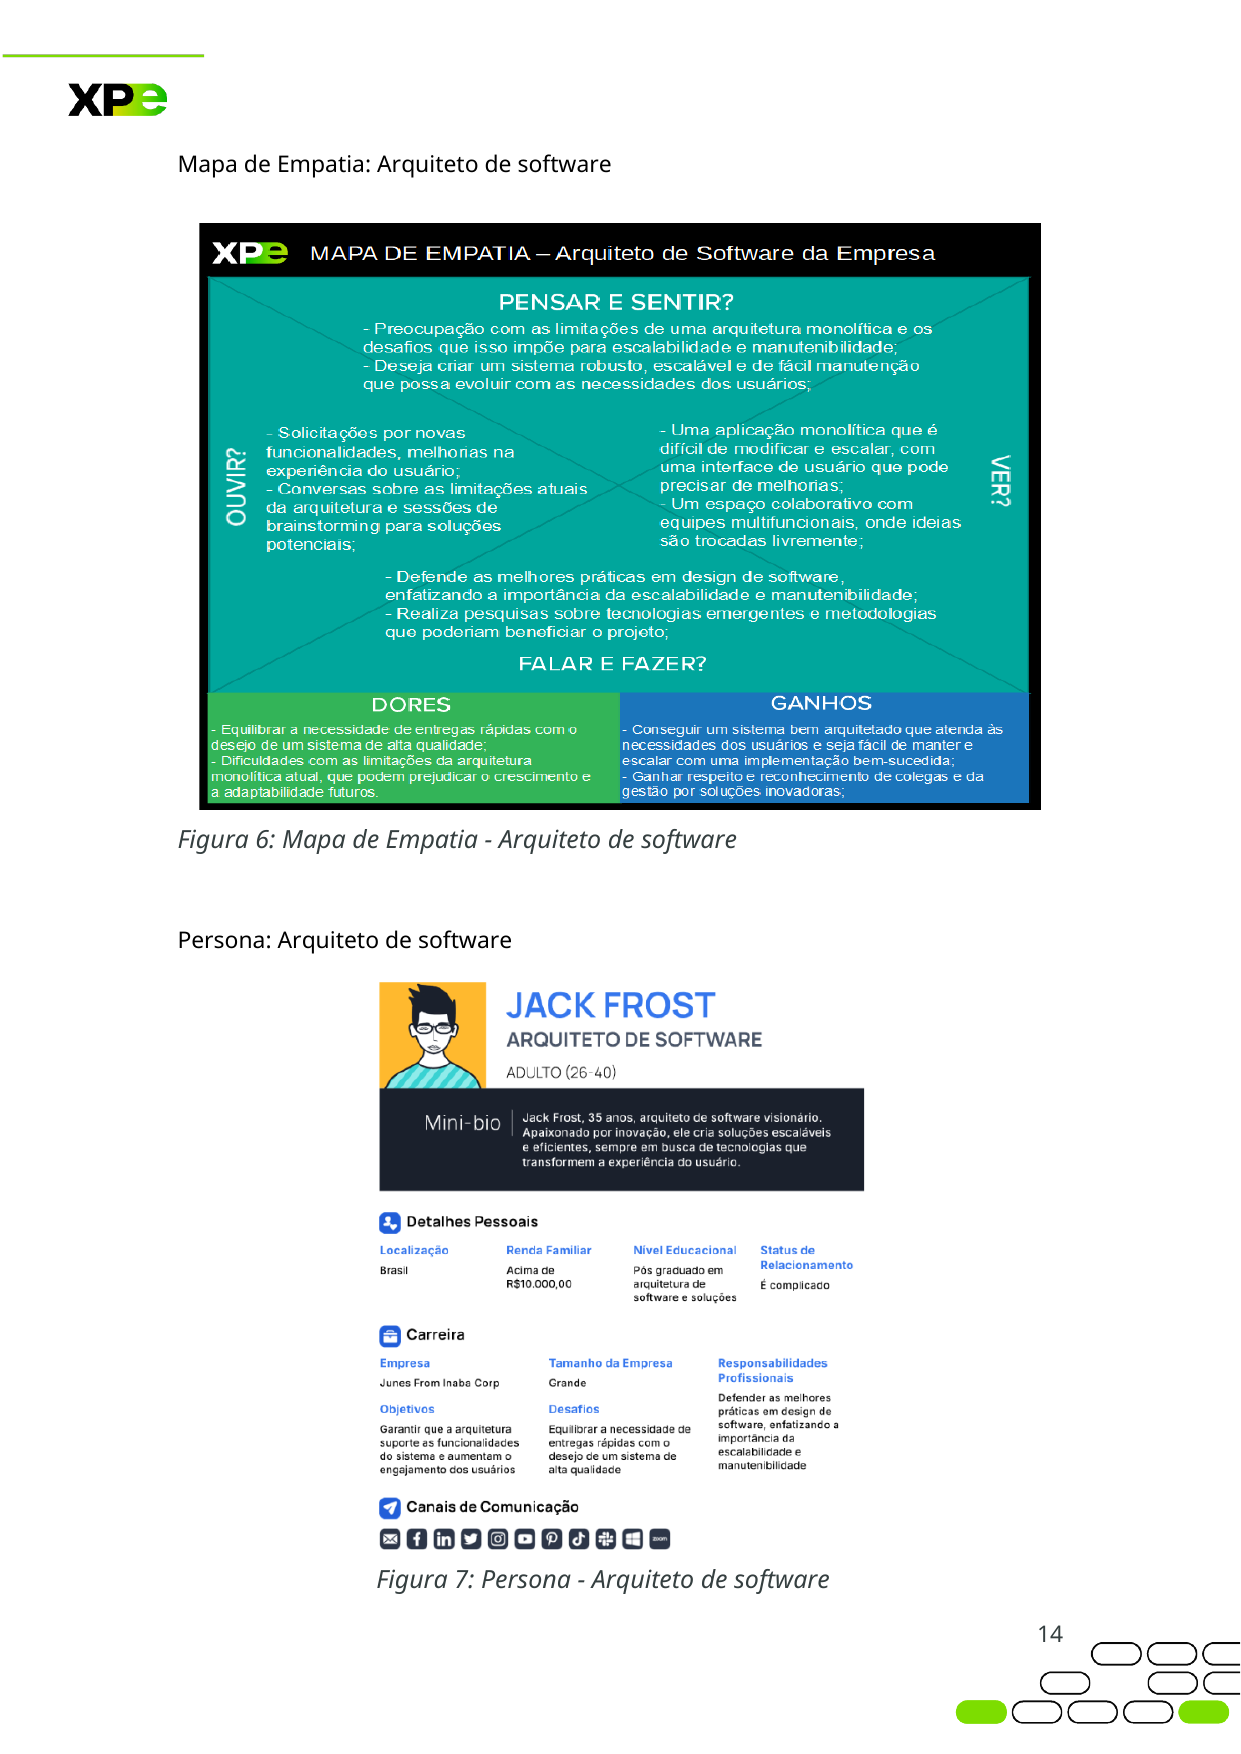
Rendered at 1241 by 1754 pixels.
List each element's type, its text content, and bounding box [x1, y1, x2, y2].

text Persona: Arquiteto de software [177, 856, 1063, 955]
text Figura 7: Persona - Arquiteto de software [376, 1550, 864, 1596]
picture [376, 979, 865, 1550]
text Figura 6: Mapa de Empatia - Arquiteto de software [177, 224, 1063, 856]
picture [199, 223, 1041, 810]
picture [2, 51, 205, 148]
picture [955, 1642, 1241, 1724]
text [177, 211, 1063, 224]
text Mapa de Empatia: Arquiteto de software [177, 148, 1063, 179]
